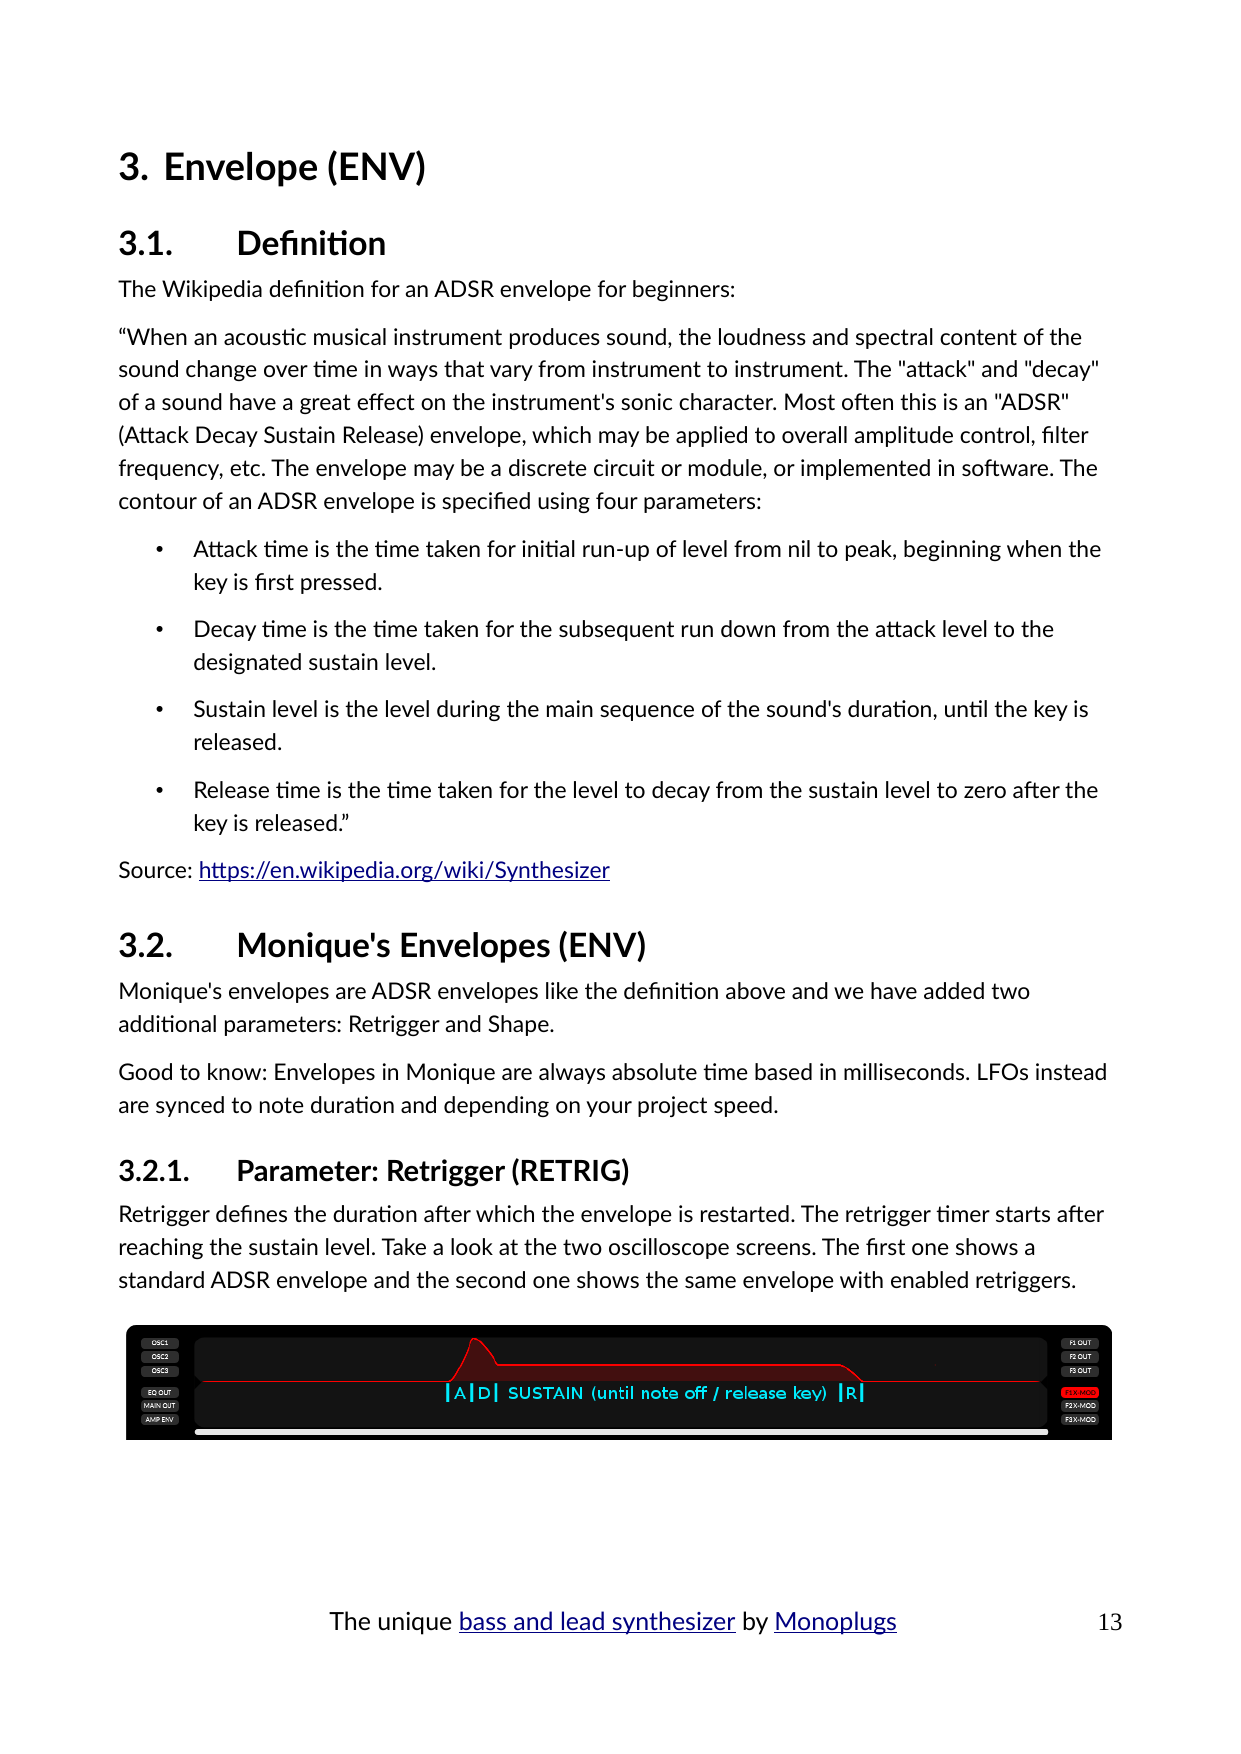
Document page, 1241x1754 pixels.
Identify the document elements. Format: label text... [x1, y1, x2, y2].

text Source: https://en.wikipedia.org/wiki/Synthesizer [118, 856, 1122, 883]
list Release time is the time taken for the level to decay from the sustain level to zero after the key is released.” [156, 776, 1122, 836]
list Sustain level is the level during the main sequence of the sound's duration, until the key is released. [156, 695, 1122, 756]
subtitle Envelope (ENV) [118, 143, 1122, 189]
text Monique's envelopes are ADSR envelopes like the definition above and we have added two additional parameters: Retrigger and Shape. [118, 977, 1122, 1038]
text The Wikipedia definition for an ADSR envelope for beginners: [118, 275, 1122, 302]
list Decay time is the time taken for the subsequent run down from the attack level to the designated sustain level. [156, 615, 1122, 675]
text Retrigger defines the duration after which the envelope is restarted. The retrigger timer starts after reaching the sustain level. Take a look at the two oscilloscope screens. The first one shows a standard ADSR envelope and the second one shows the same envelope with enabled retriggers. [118, 1200, 1122, 1293]
picture [118, 1313, 1123, 1450]
subtitle Parameter: Retrigger (RETRIG) [118, 1153, 1122, 1188]
text “When an acoustic musical instrument produces sound, the loudness and spectral content of the sound change over time in ways that vary from instrument to instrument. The "attack" and "decay" of a sound have a great effect on the instrument's sonic character. Most often this is an "ADSR" (Attack Decay Sustain Release) envelope, which may be applied to overall amplitude control, filter frequency, etc. The envelope may be a discrete circuit or module, or implemented in software. The contour of an ADSR envelope is specified using four parameters: [118, 322, 1122, 514]
subtitle Definition [118, 222, 1122, 262]
list Attack time is the time taken for initial run-up of level from nil to peak, beginning when the key is first pressed. [156, 534, 1122, 595]
text Good to know: Envelopes in Monique are always absolute time based in milliseconds. LFOs instead are synced to note duration and depending on your project speed. [118, 1058, 1122, 1118]
subtitle Monique's Envelopes (ENV) [118, 924, 1122, 965]
